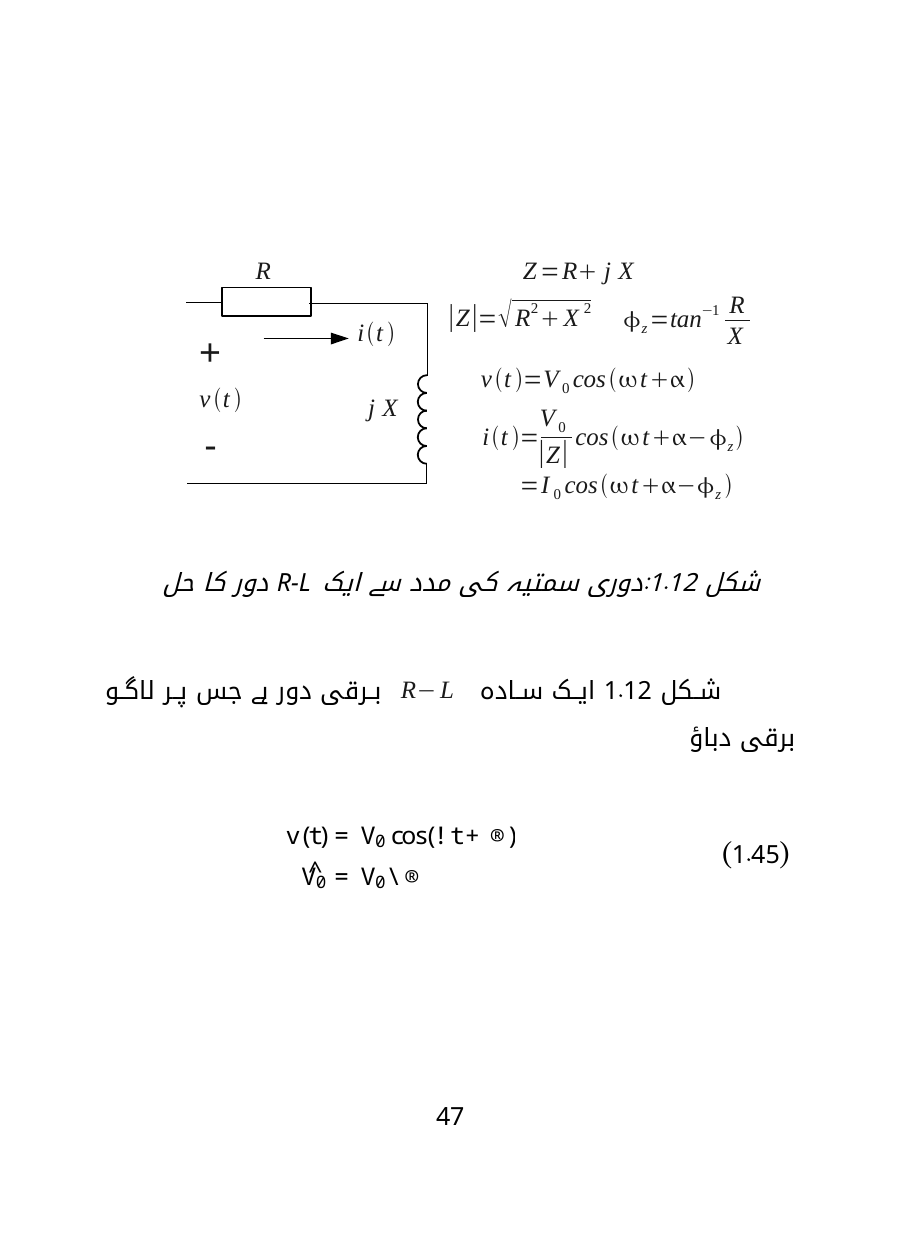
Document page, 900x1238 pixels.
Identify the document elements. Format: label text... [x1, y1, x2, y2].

table_header (1.45) [703, 808, 795, 915]
table_header [105, 808, 703, 915]
text شکل 1.12 ایک سادہ برقی دور ہے جس پر لاگو برقی دباؤ [105, 667, 795, 762]
text شکل 1.12:دوری سمتیہ کی مدد سے ایک R-L دور کا حل [140, 228, 760, 607]
